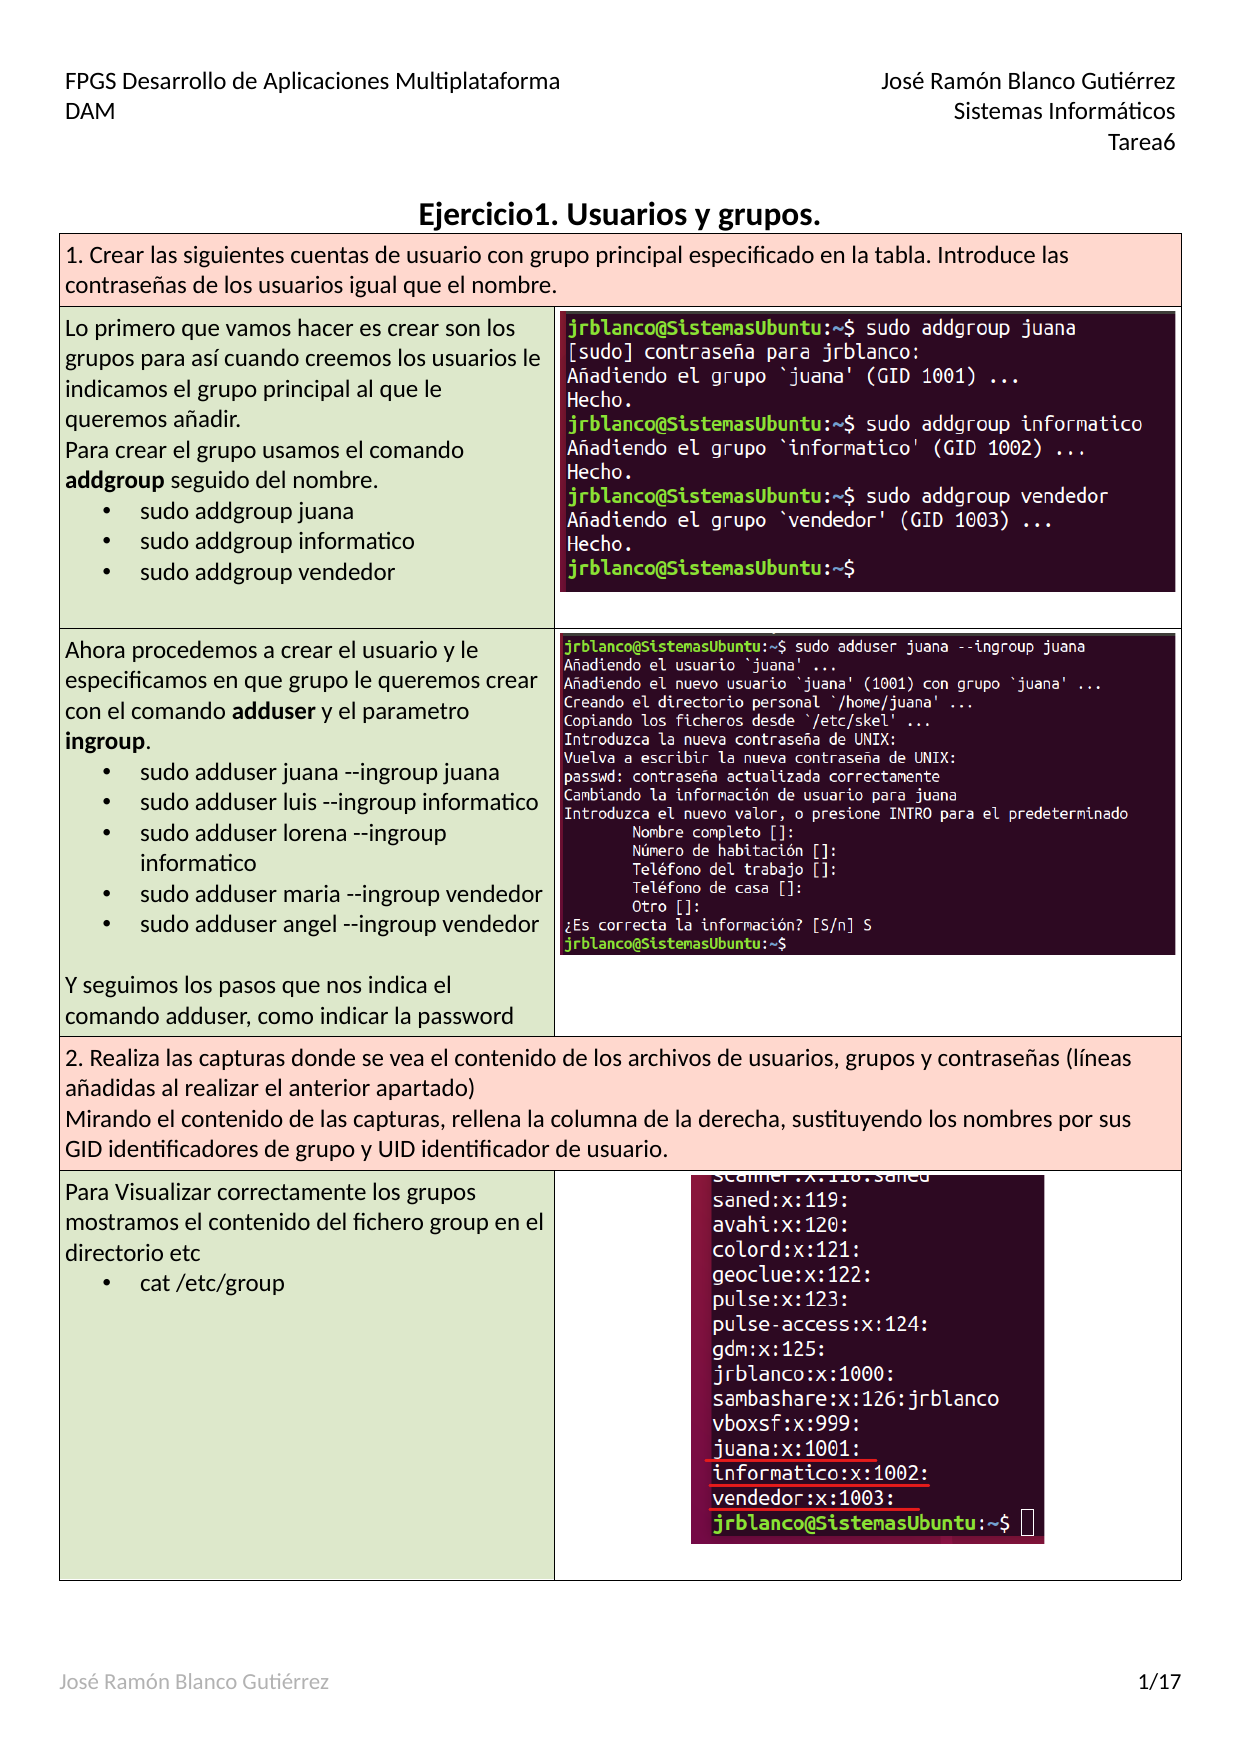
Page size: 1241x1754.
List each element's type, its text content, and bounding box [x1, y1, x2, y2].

picture [691, 1175, 1045, 1544]
table_cell [555, 629, 1181, 1036]
table_header FPGS Desarrollo de Aplicaciones Multiplataforma DAM [59, 59, 620, 162]
table_cell Lo primero que vamos hacer es crear son los grupos para así cuando creemos los usuarios le indicamos el grupo principal al que le queremos añadir. Para crear el grupo usamos el comando addgroup seguido del nombre. sudo addgroup juana sudo addgroup informatico sudo addgroup vendedor [60, 307, 554, 628]
table_cell [555, 1171, 1181, 1579]
table_header José Ramón Blanco Gutiérrez Sistemas Informáticos Tarea6 [620, 59, 1181, 162]
picture [560, 633, 1176, 955]
table_cell 2. Realiza las capturas donde se vea el contenido de los archivos de usuarios, grupos y contraseñas (líneas añadidas al realizar el anterior apartado) Mirando el contenido de las capturas, rellena la columna de la derecha, sustituyendo los nombres por sus GID identificadores de grupo y UID identificador de usuario. [60, 1037, 1181, 1170]
table_cell [555, 307, 1181, 628]
text Ejercicio1. Usuarios y grupos. [59, 193, 1181, 233]
table_header 1. Crear las siguientes cuentas de usuario con grupo principal especificado en la tabla. Introduce las contraseñas de los usuarios igual que el nombre. [60, 234, 1181, 306]
picture [560, 311, 1176, 592]
table_cell Ahora procedemos a crear el usuario y le especificamos en que grupo le queremos crear con el comando adduser y el parametro ingroup. sudo adduser juana --ingroup juana sudo adduser luis --ingroup informatico sudo adduser lorena --ingroup informatico sudo adduser maria --ingroup vendedor sudo adduser angel --ingroup vendedor Y seguimos los pasos que nos indica el comando adduser, como indicar la password [60, 629, 554, 1036]
table_cell Para Visualizar correctamente los grupos mostramos el contenido del fichero group en el directorio etc cat /etc/group [60, 1171, 554, 1579]
